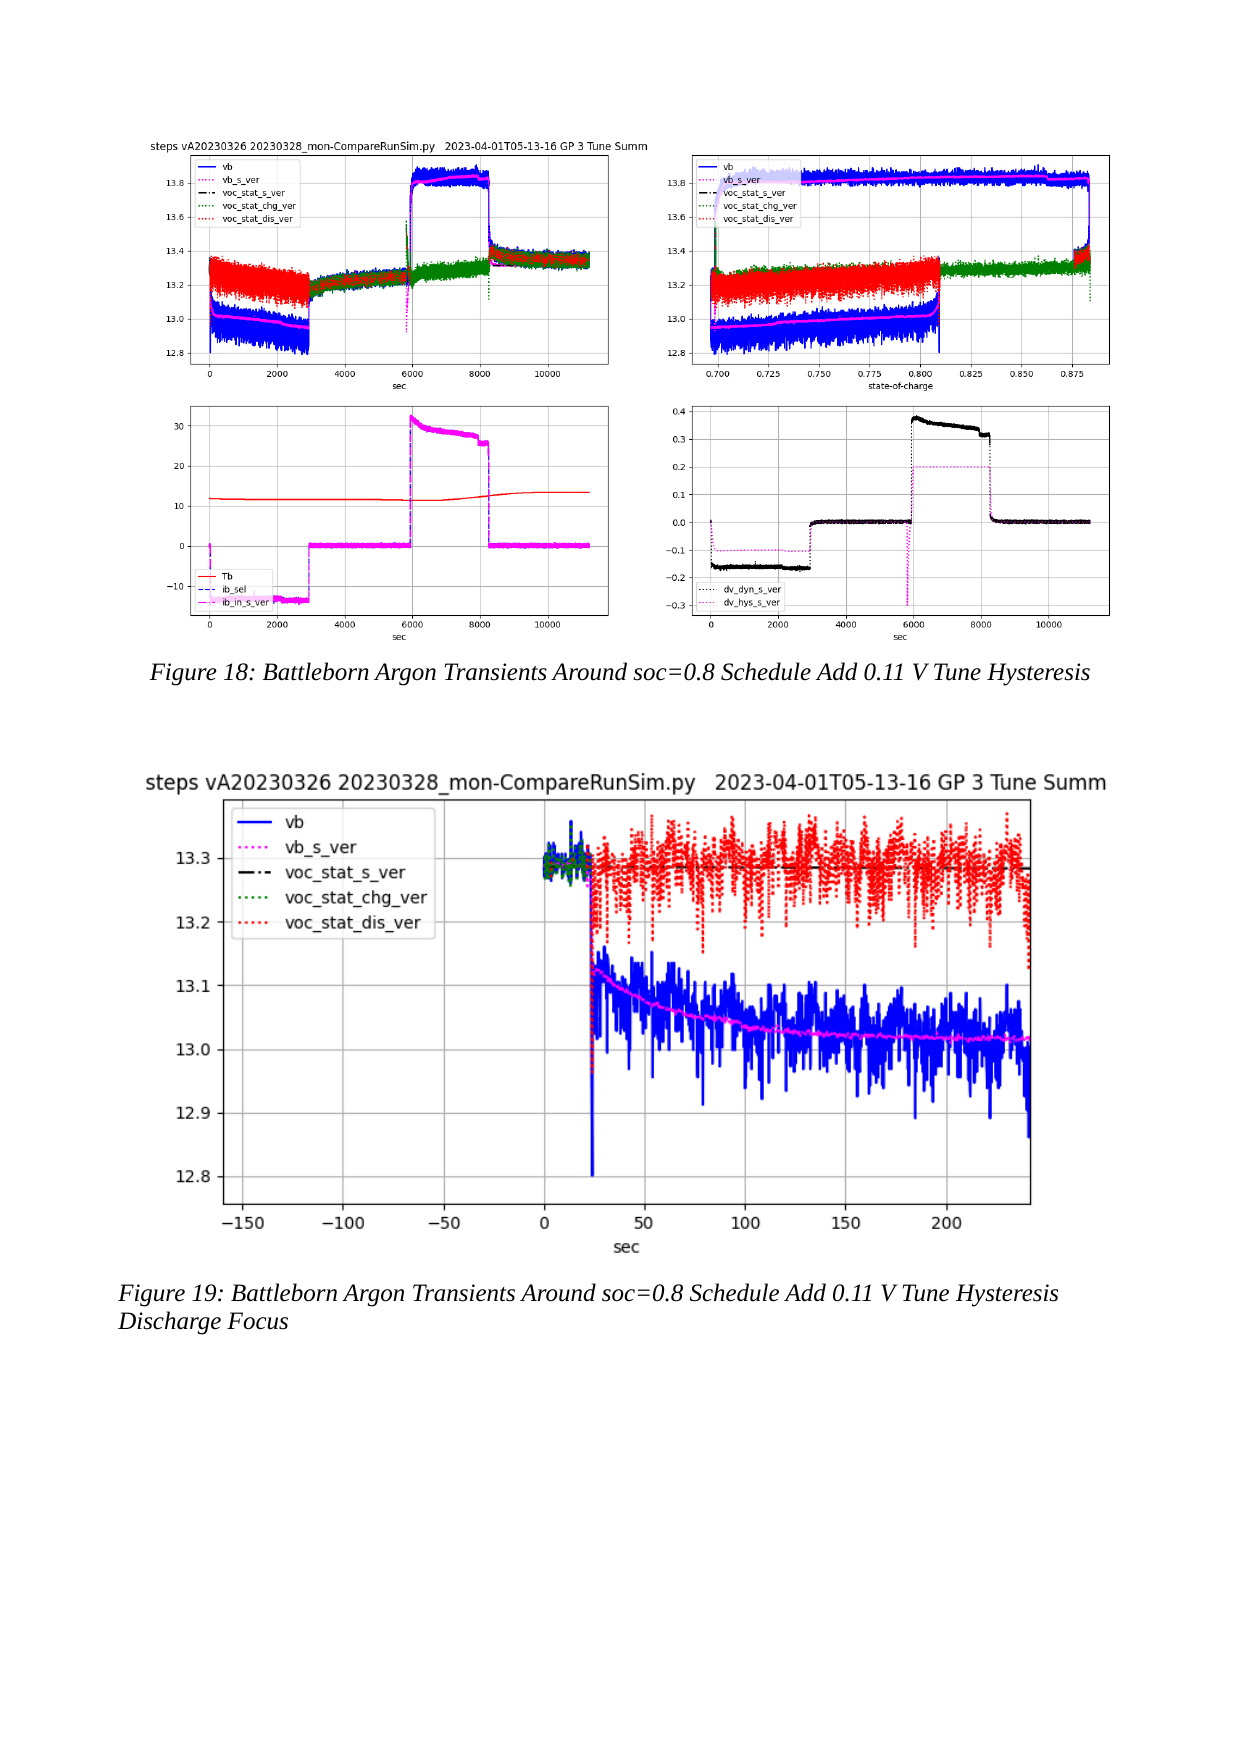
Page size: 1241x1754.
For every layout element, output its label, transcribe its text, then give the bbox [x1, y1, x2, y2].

picture [118, 748, 1122, 1278]
text Figure 19: Battleborn Argon Transients Around soc=0.8 Schedule Add 0.11 V Tune Hysteresis Discharge Focus [118, 1278, 1122, 1335]
text Figure 18: Battleborn Argon Transients Around soc=0.8 Schedule Add 0.11 V Tune Hysteresis [118, 131, 1122, 685]
picture [126, 118, 1131, 657]
